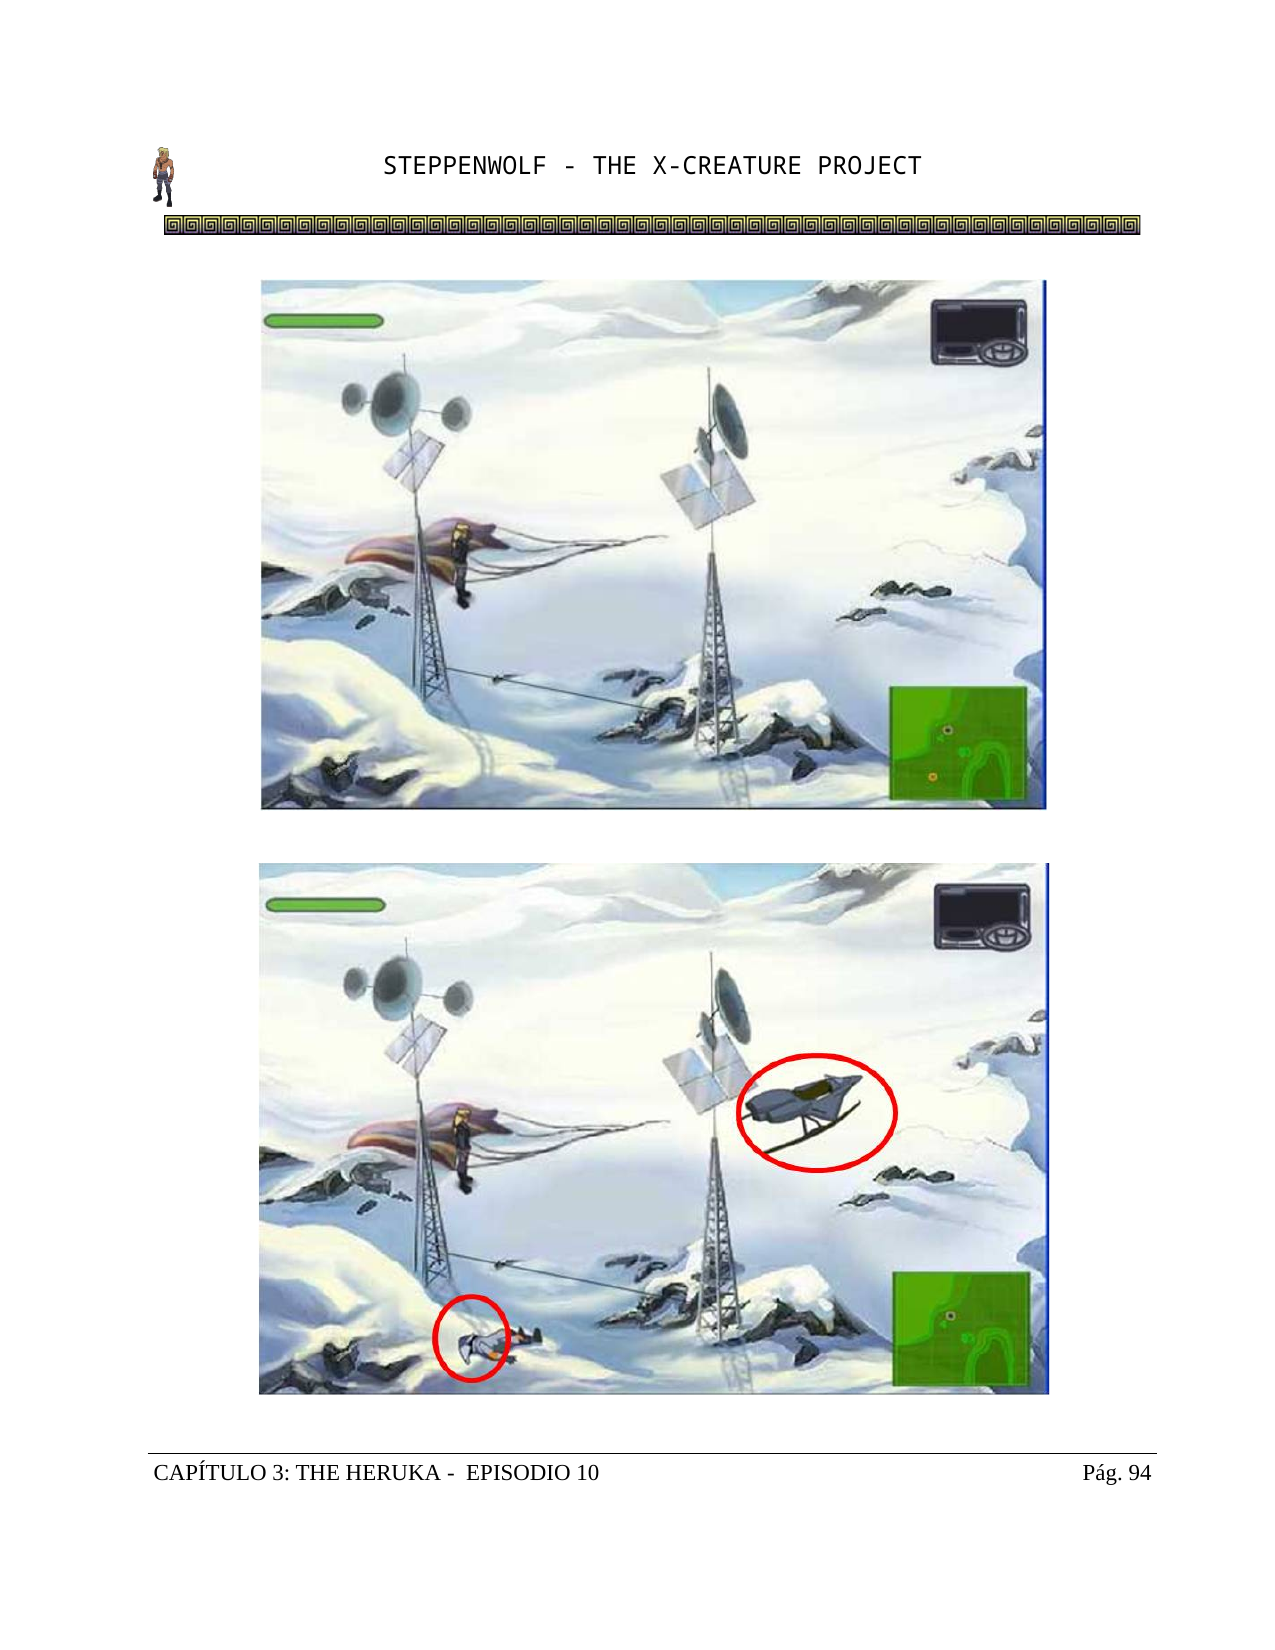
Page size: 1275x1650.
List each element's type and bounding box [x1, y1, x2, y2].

picture [147, 147, 181, 207]
picture [258, 863, 1050, 1395]
picture [260, 279, 1048, 811]
picture [164, 215, 1141, 235]
